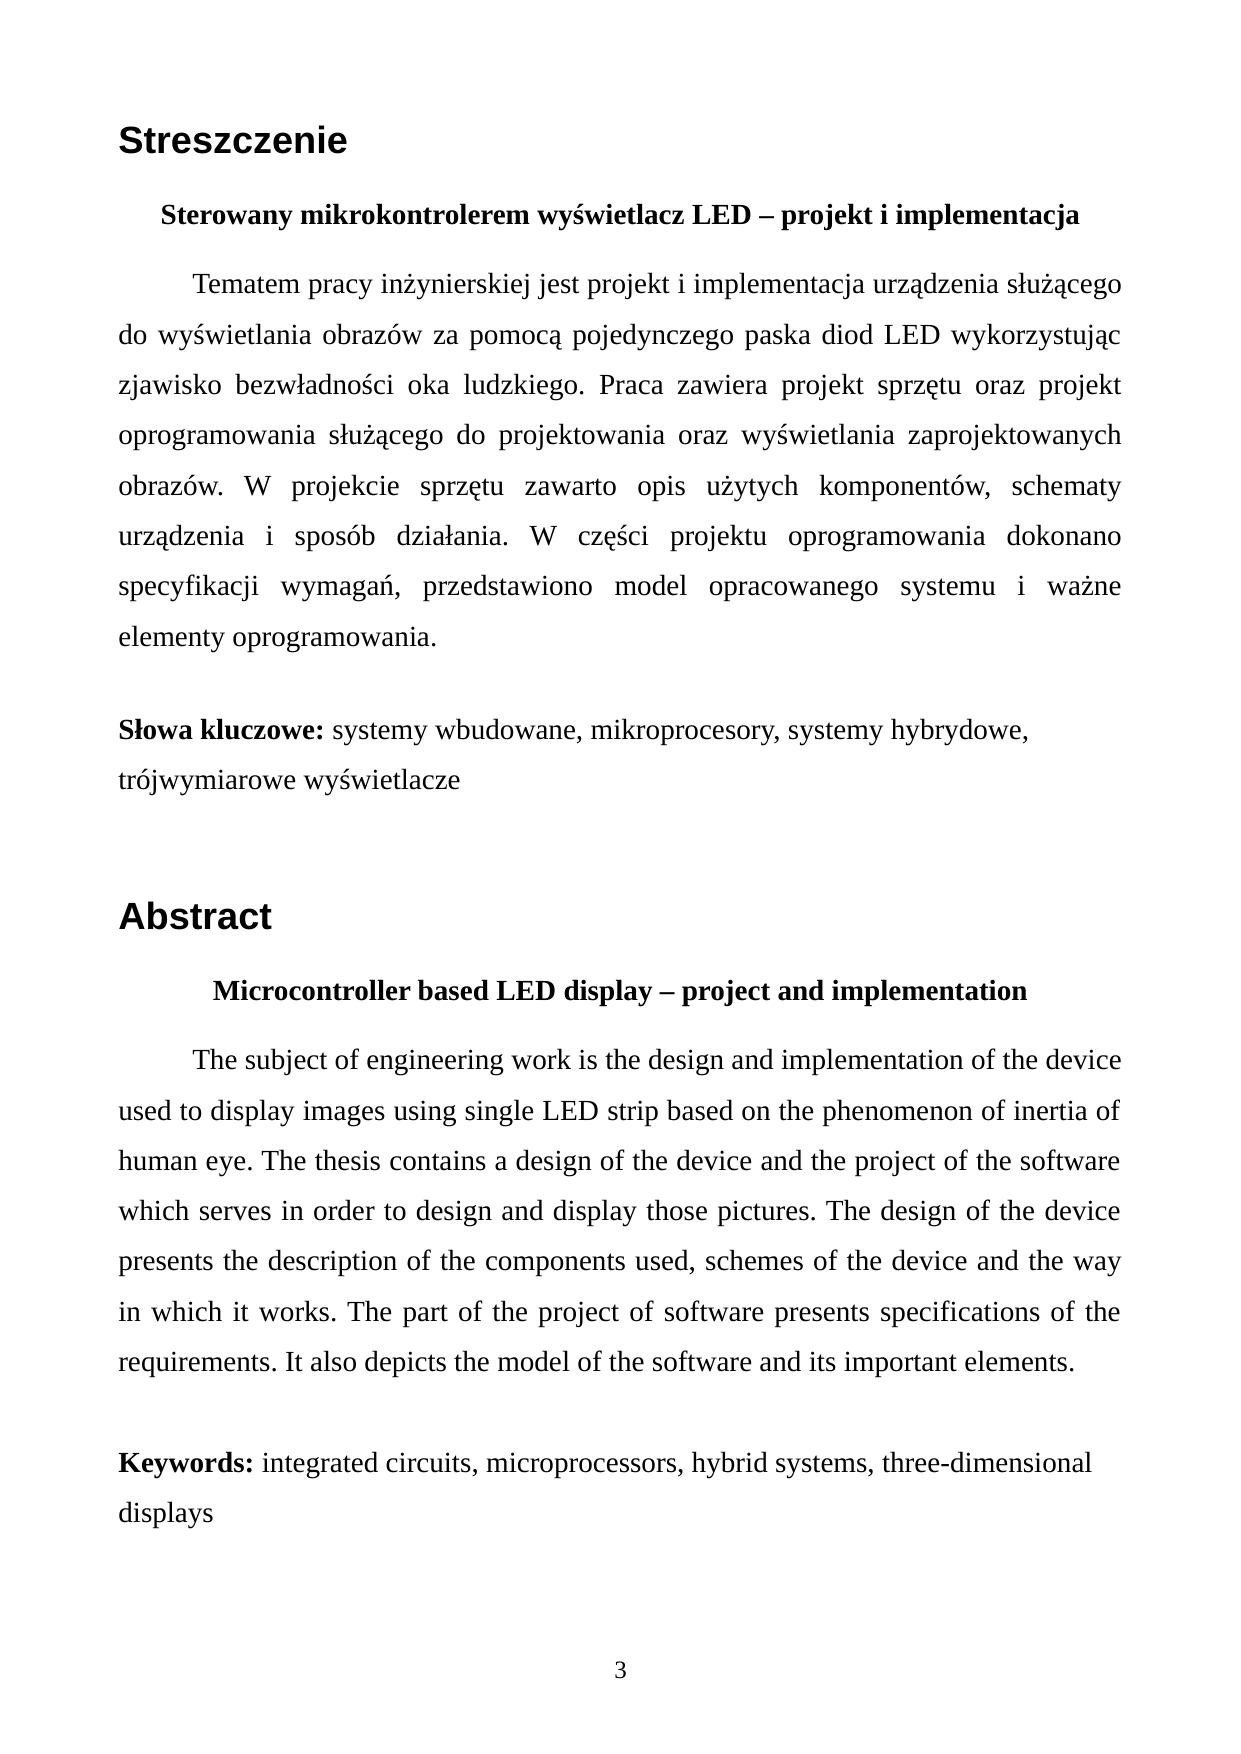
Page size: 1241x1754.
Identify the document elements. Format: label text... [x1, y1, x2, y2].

text Keywords: integrated circuits, microprocessors, hybrid systems, three-dimensional displays [118, 1445, 1122, 1529]
subtitle Streszczenie [118, 118, 1122, 162]
text The subject of engineering work is the design and implementation of the device used to display images using single LED strip based on the phenomenon of inertia of human eye. The thesis contains a design of the device and the project of the software which serves in order to design and display those pictures. The design of the device presents the description of the components used, schemes of the device and the way in which it works. The part of the project of software presents specifications of the requirements. It also depicts the model of the software and its important elements. [118, 1042, 1122, 1378]
subtitle Abstract [118, 894, 1122, 937]
text Microcontroller based LED display – project and implementation [118, 973, 1122, 1007]
text Tematem pracy inżynierskiej jest projekt i implementacja urządzenia służącego do wyświetlania obrazów za pomocą pojedynczego paska diod LED wykorzystując zjawisko bezwładności oka ludzkiego. Praca zawiera projekt sprzętu oraz projekt oprogramowania służącego do projektowania oraz wyświetlania zaprojektowanych obrazów. W projekcie sprzętu zawarto opis użytych komponentów, schematy urządzenia i sposób działania. W części projektu oprogramowania dokonano specyfikacji wymagań, przedstawiono model opracowanego systemu i ważne elementy oprogramowania. [118, 267, 1122, 652]
text Słowa kluczowe: systemy wbudowane, mikroprocesory, systemy hybrydowe, trójwymiarowe wyświetlacze [118, 712, 1122, 796]
text Sterowany mikrokontrolerem wyświetlacz LED – projekt i implementacja [118, 197, 1122, 231]
